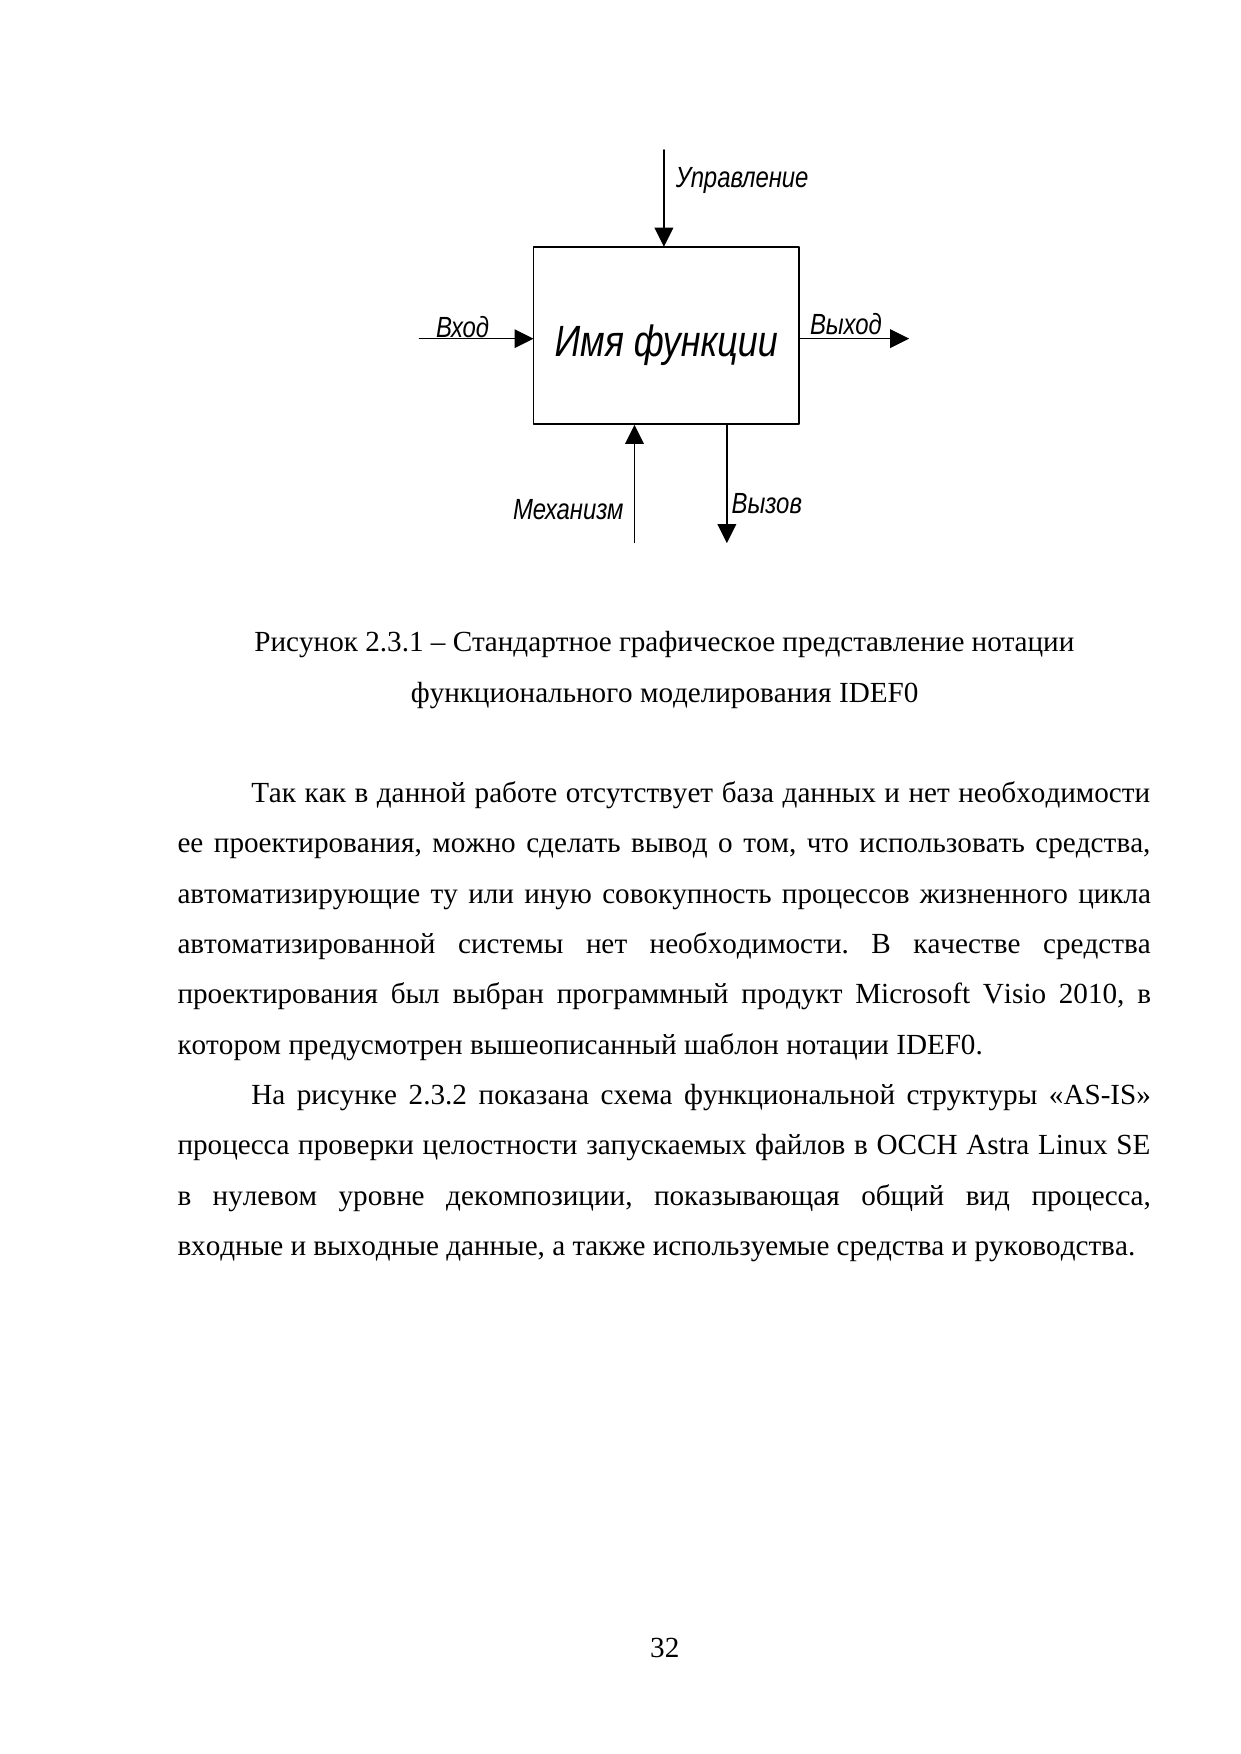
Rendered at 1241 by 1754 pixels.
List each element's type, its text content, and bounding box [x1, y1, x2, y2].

text На рисунке 2.3.2 показана схема функциональной структуры «AS-IS» процесса проверки целостности запускаемых файлов в ОССН Astra Linux SE в нулевом уровне декомпозиции, показывающая общий вид процесса, входные и выходные данные, а также используемые средства и руководства. [177, 1077, 1152, 1262]
text Так как в данной работе отсутствует база данных и нет необходимости ее проектирования, можно сделать вывод о том, что использовать средства, автоматизирующие ту или иную совокупность процессов жизненного цикла автоматизированной системы нет необходимости. В качестве средства проектирования был выбран программный продукт Microsoft Visio 2010, в котором предусмотрен вышеописанный шаблон нотации IDEF0. [177, 775, 1152, 1060]
text Рисунок 2.3.1 – Стандартное графическое представление нотации функционального моделирования IDEF0 [177, 624, 1152, 708]
